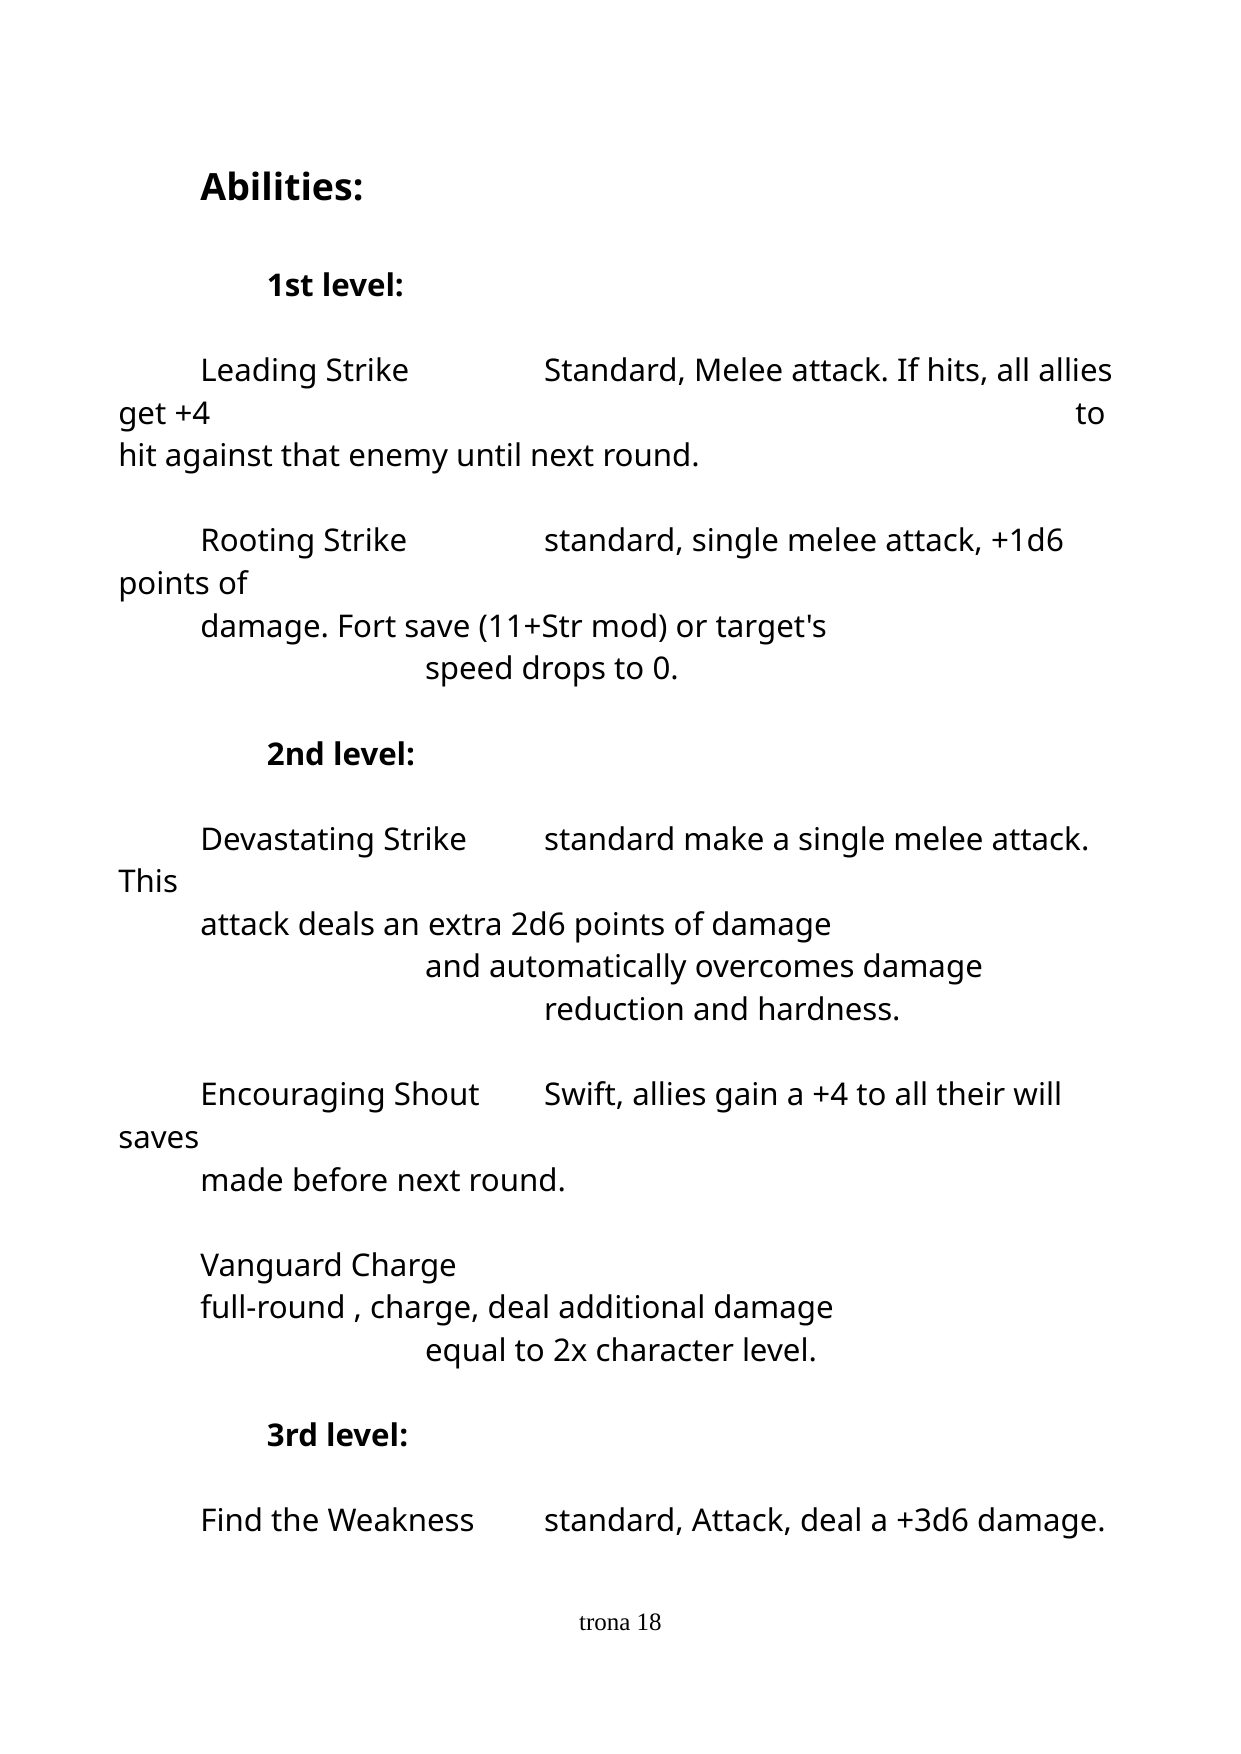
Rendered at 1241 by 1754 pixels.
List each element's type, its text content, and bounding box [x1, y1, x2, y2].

text 2nd level: [118, 731, 1122, 774]
text Leading Strike Standard, Melee attack. If hits, all allies get +4 to hit against that enemy until next round. [118, 348, 1122, 476]
text Find the Weakness standard, Attack, deal a +3d6 damage. [118, 1498, 1122, 1541]
text Rooting Strike standard, single melee attack, +1d6 points of damage. Fort save (11+Str mod) or target's speed drops to 0. [118, 518, 1122, 689]
text Vanguard Charge full-round , charge, deal additional damage equal to 2x character level. [118, 1243, 1122, 1371]
text Encouraging Shout Swift, allies gain a +4 to all their will saves made before next round. [118, 1072, 1122, 1200]
text 1st level: [118, 263, 1122, 305]
text 3rd level: [118, 1413, 1122, 1456]
text Abilities: [118, 161, 1122, 212]
text Devastating Strike standard make a single melee attack. This attack deals an extra 2d6 points of damage and automatically overcomes damage reduction and hardness. [118, 817, 1122, 1030]
